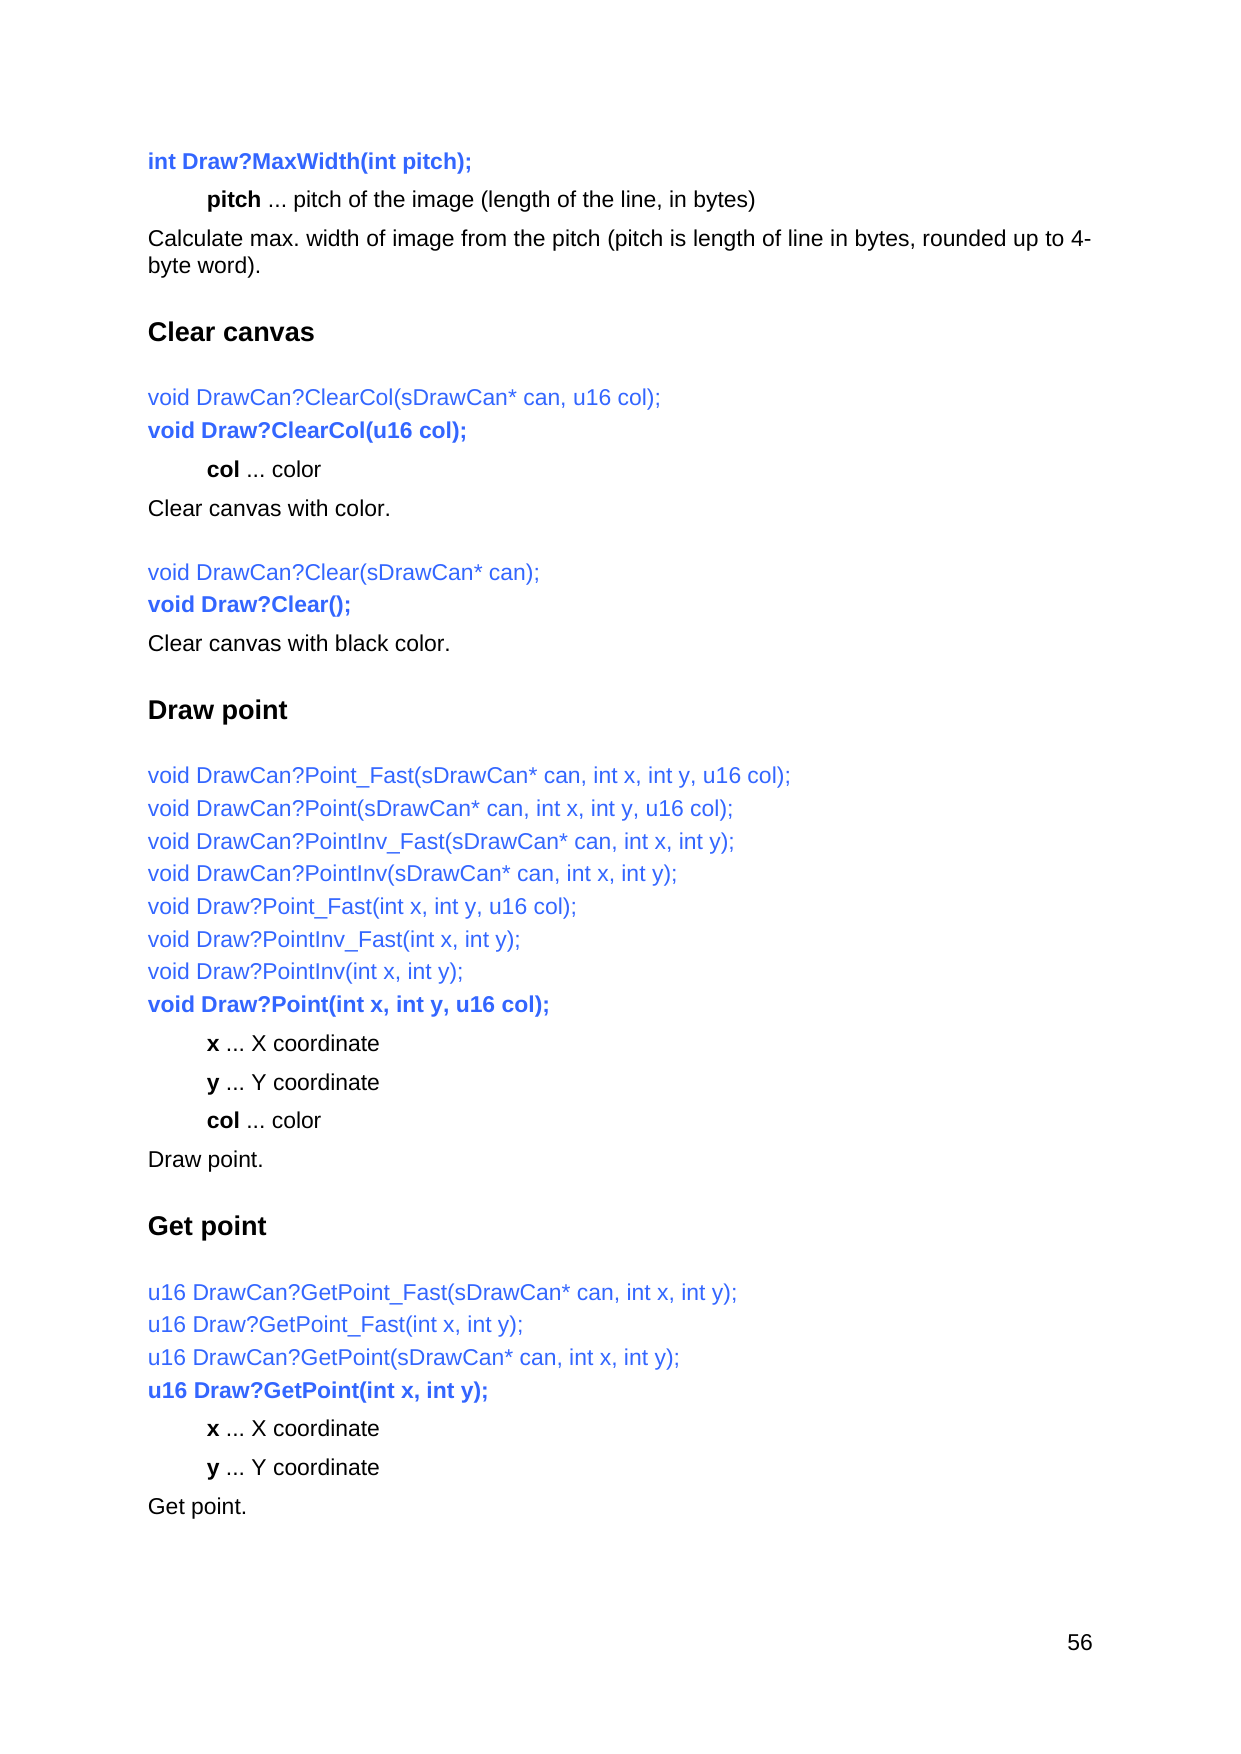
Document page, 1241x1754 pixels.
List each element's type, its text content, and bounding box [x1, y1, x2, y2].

text u16 DrawCan?GetPoint_Fast(sDrawCan* can, int x, int y); [148, 1279, 1093, 1305]
text Clear canvas with color. [148, 494, 1093, 521]
text void Draw?PointInv_Fast(int x, int y); [148, 926, 1093, 952]
text u16 Draw?GetPoint_Fast(int x, int y); [148, 1311, 1093, 1338]
text Get point. [148, 1493, 1093, 1519]
text col ... color [148, 1107, 1093, 1134]
text void DrawCan?Point_Fast(sDrawCan* can, int x, int y, u16 col); [148, 762, 1093, 789]
text void Draw?Clear(); [148, 591, 1093, 617]
text y ... Y coordinate [148, 1068, 1093, 1095]
text pitch ... pitch of the image (length of the line, in bytes) [148, 186, 1093, 213]
text Calculate max. width of image from the pitch (pitch is length of line in bytes, rounded up to 4-byte word). [148, 225, 1093, 278]
text int Draw?MaxWidth(int pitch); [148, 148, 1093, 174]
subtitle Clear canvas [148, 316, 1093, 347]
subtitle Get point [148, 1210, 1093, 1241]
text x ... X coordinate [148, 1029, 1093, 1056]
text u16 Draw?GetPoint(int x, int y); [148, 1377, 1093, 1403]
text void DrawCan?PointInv_Fast(sDrawCan* can, int x, int y); [148, 828, 1093, 854]
text y ... Y coordinate [148, 1454, 1093, 1481]
text col ... color [148, 456, 1093, 482]
text void Draw?ClearCol(u16 col); [148, 417, 1093, 443]
text void DrawCan?Clear(sDrawCan* can); [148, 558, 1093, 585]
text void DrawCan?PointInv(sDrawCan* can, int x, int y); [148, 860, 1093, 887]
text Draw point. [148, 1146, 1093, 1172]
text void Draw?PointInv(int x, int y); [148, 958, 1093, 984]
text x ... X coordinate [148, 1415, 1093, 1442]
text void DrawCan?Point(sDrawCan* can, int x, int y, u16 col); [148, 795, 1093, 821]
text u16 DrawCan?GetPoint(sDrawCan* can, int x, int y); [148, 1344, 1093, 1370]
text void DrawCan?ClearCol(sDrawCan* can, u16 col); [148, 384, 1093, 411]
text void Draw?Point(int x, int y, u16 col); [148, 991, 1093, 1017]
subtitle Draw point [148, 694, 1093, 725]
text Clear canvas with black color. [148, 630, 1093, 656]
text void Draw?Point_Fast(int x, int y, u16 col); [148, 893, 1093, 919]
